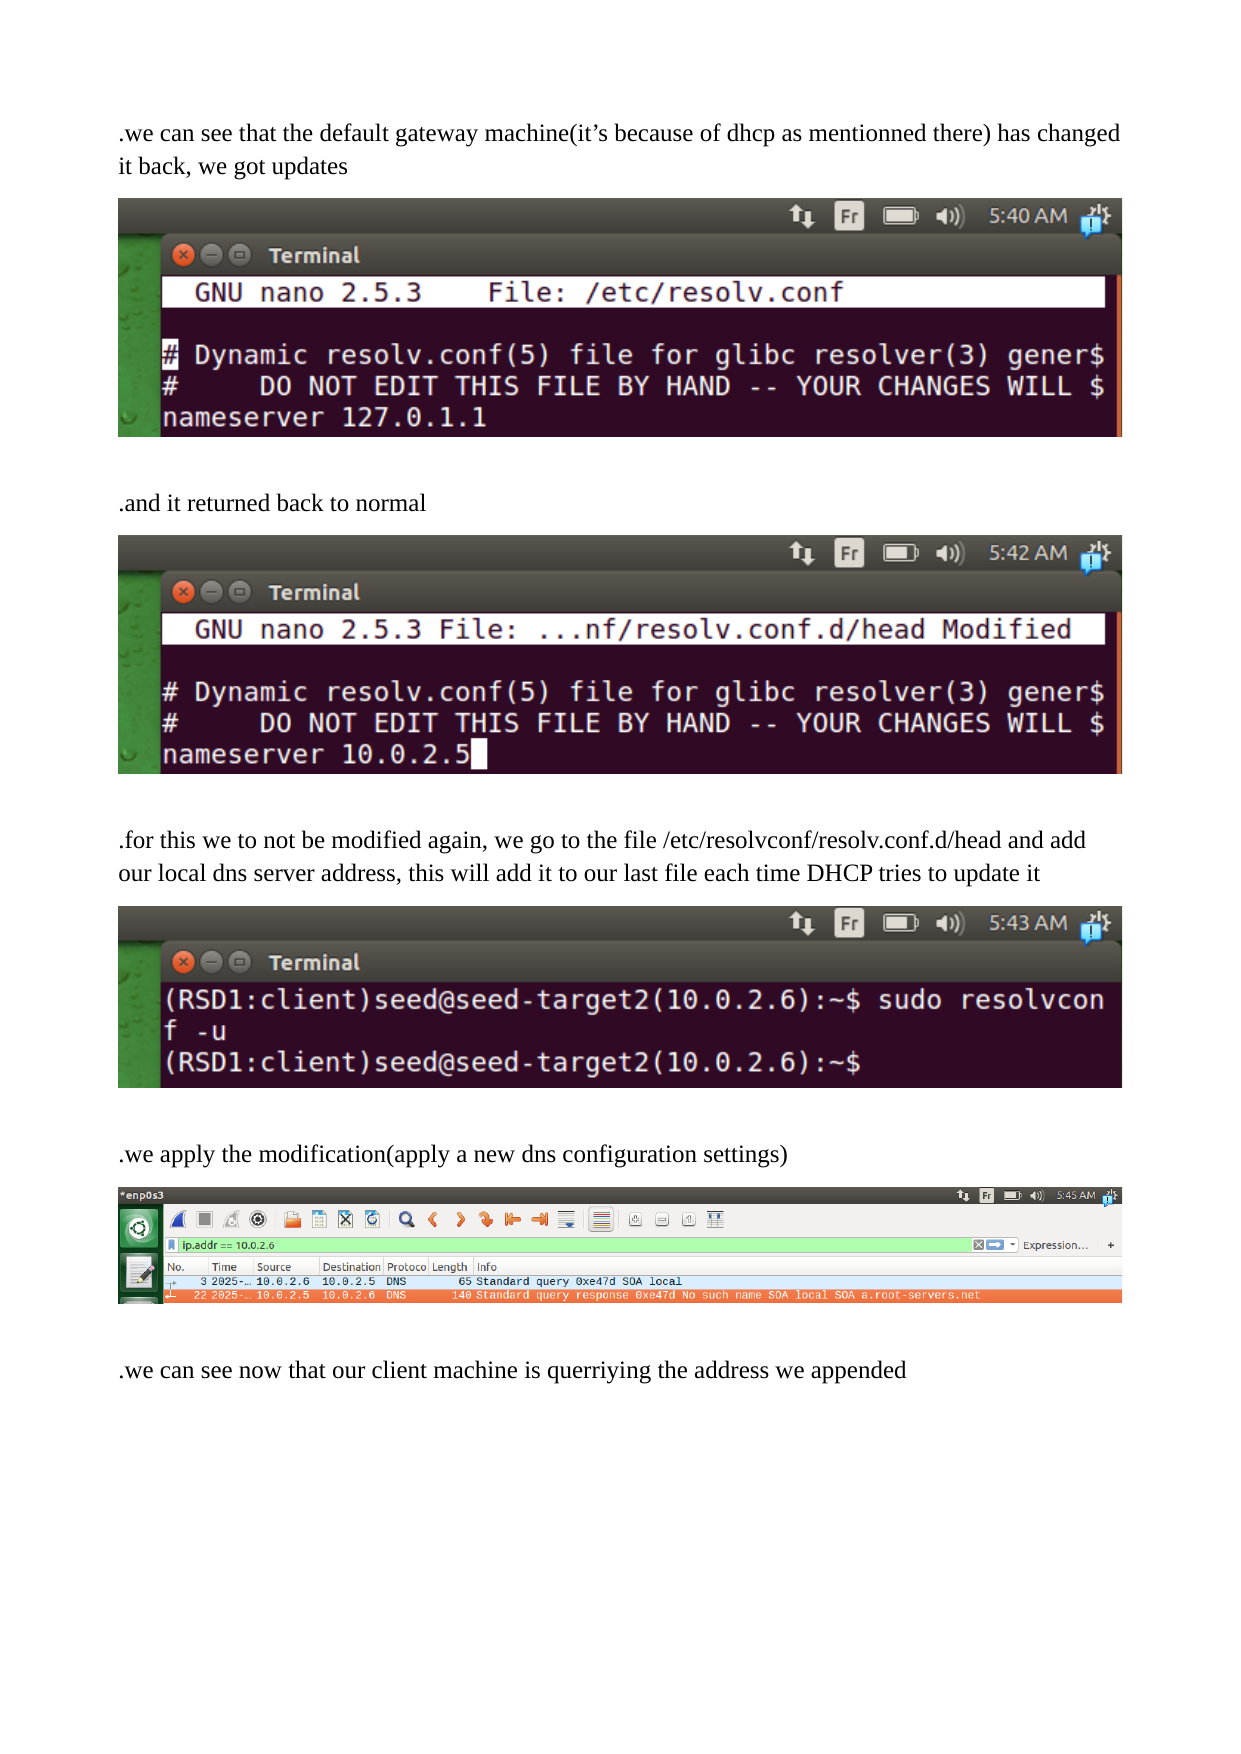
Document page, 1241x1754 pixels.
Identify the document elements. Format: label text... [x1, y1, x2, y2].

text .we apply the modification(apply a new dns configuration settings) [118, 1139, 1122, 1168]
picture [118, 198, 1123, 437]
text .we can see now that our client machine is querriying the address we appended [118, 1355, 1122, 1384]
picture [118, 535, 1123, 774]
picture [118, 1187, 1123, 1304]
picture [118, 906, 1123, 1088]
text .and it returned back to normal [118, 488, 1122, 517]
text .for this we to not be modified again, we go to the file /etc/resolvconf/resolv.conf.d/head and add our local dns server address, this will add it to our last file each time DHCP tries to update it [118, 825, 1122, 887]
text .we can see that the default gateway machine(it’s because of dhcp as mentionned there) has changed it back, we got updates [118, 118, 1122, 180]
